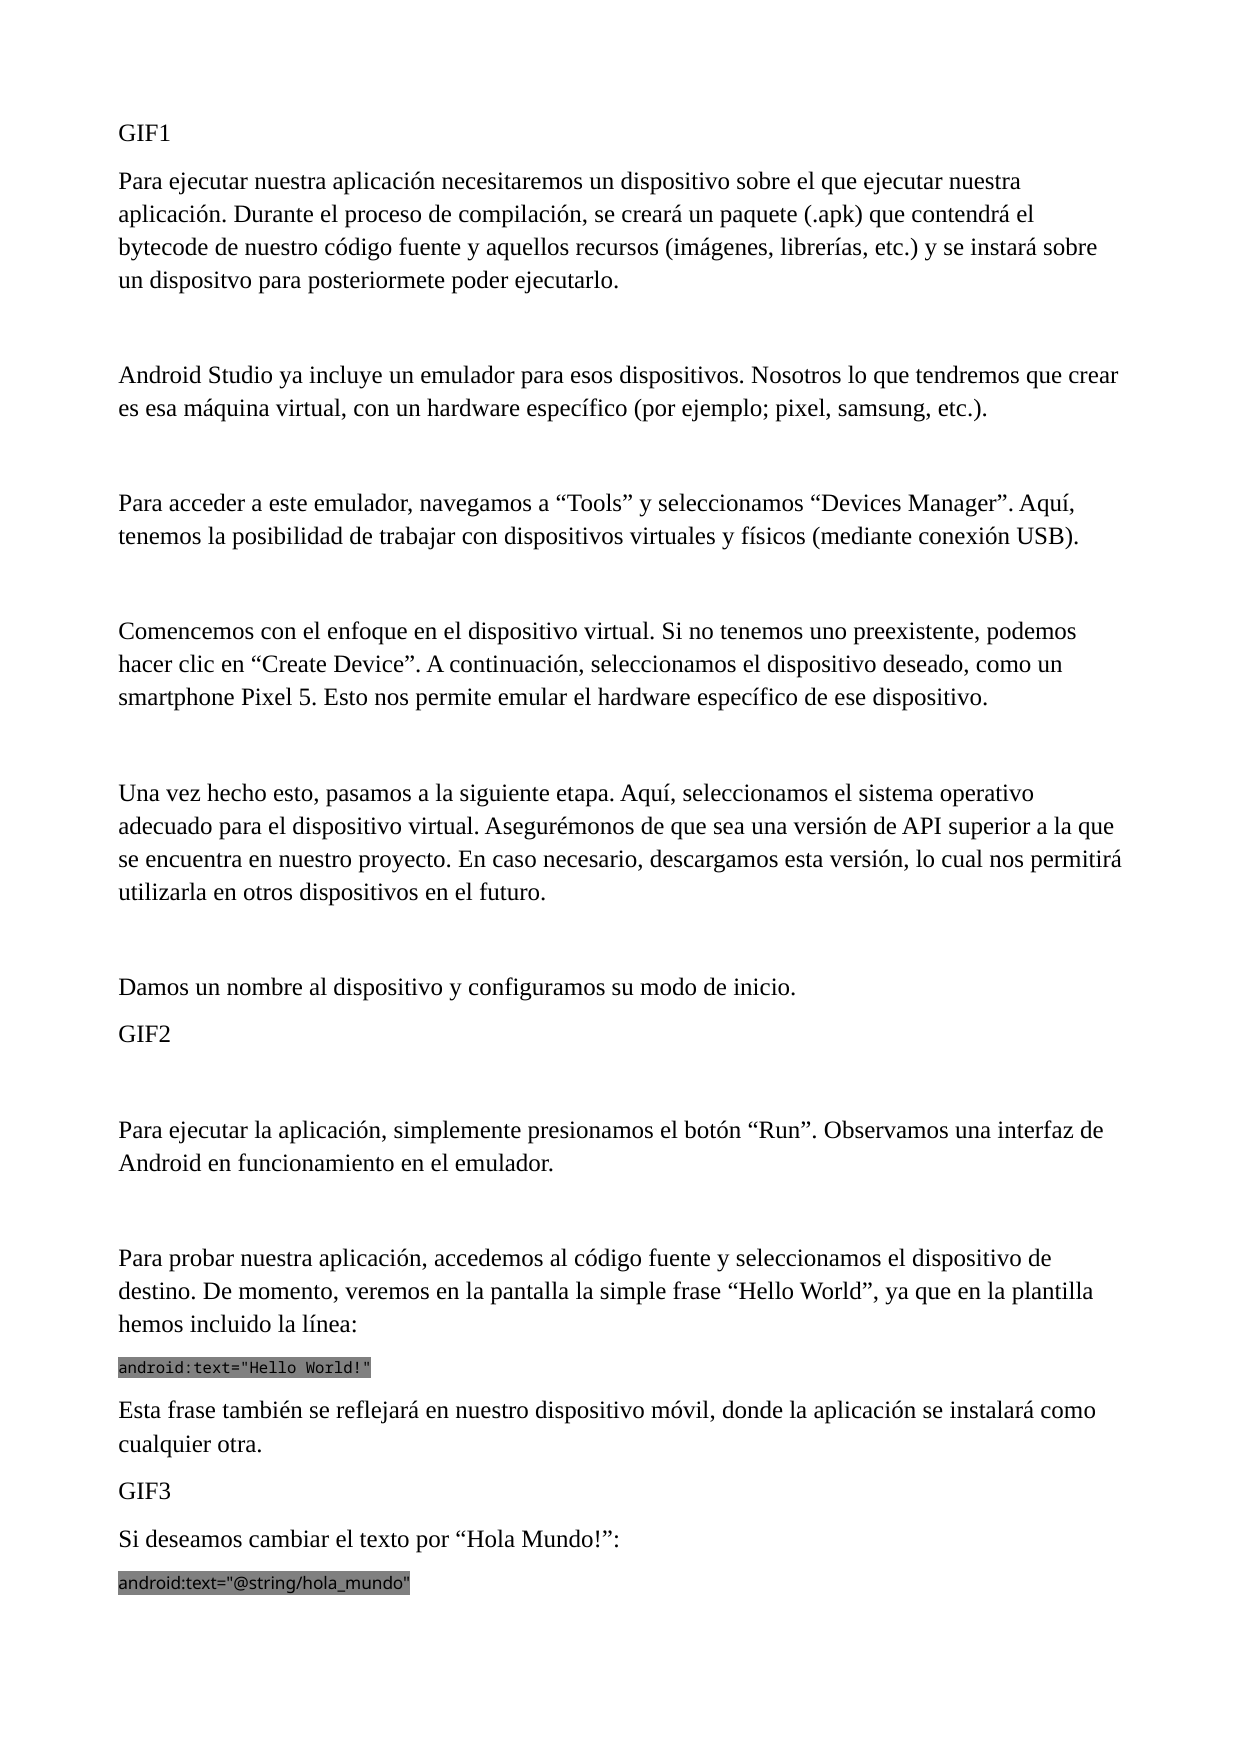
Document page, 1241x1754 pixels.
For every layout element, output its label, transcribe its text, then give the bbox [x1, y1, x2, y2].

text Para probar nuestra aplicación, accedemos al código fuente y seleccionamos el dispositivo de destino. De momento, veremos en la pantalla la simple frase “Hello World”, ya que en la plantilla hemos incluido la línea: [118, 1243, 1122, 1338]
text Damos un nombre al dispositivo y configuramos su modo de inicio. [118, 972, 1122, 1001]
text GIF1 [118, 118, 1122, 147]
text Android Studio ya incluye un emulador para esos dispositivos. Nosotros lo que tendremos que crear es esa máquina virtual, con un hardware específico (por ejemplo; pixel, samsung, etc.). [118, 360, 1122, 422]
text GIF2 [118, 1019, 1122, 1048]
text Para ejecutar nuestra aplicación necesitaremos un dispositivo sobre el que ejecutar nuestra aplicación. Durante el proceso de compilación, se creará un paquete (.apk) que contendrá el bytecode de nuestro código fuente y aquellos recursos (imágenes, librerías, etc.) y se instará sobre un dispositvo para posteriormete poder ejecutarlo. [118, 166, 1122, 293]
text Esta frase también se reflejará en nuestro dispositivo móvil, donde la aplicación se instalará como cualquier otra. [118, 1396, 1122, 1457]
text Para acceder a este emulador, navegamos a “Tools” y seleccionamos “Devices Manager”. Aquí, tenemos la posibilidad de trabajar con dispositivos virtuales y físicos (mediante conexión USB). [118, 488, 1122, 550]
text Para ejecutar la aplicación, simplemente presionamos el botón “Run”. Observamos una interfaz de Android en funcionamiento en el emulador. [118, 1115, 1122, 1177]
text android:text="@string/hola_mundo" [118, 1571, 1122, 1595]
text Una vez hecho esto, pasamos a la siguiente etapa. Aquí, seleccionamos el sistema operativo adecuado para el dispositivo virtual. Asegurémonos de que sea una versión de API superior a la que se encuentra en nuestro proyecto. En caso necesario, descargamos esta versión, lo cual nos permitirá utilizarla en otros dispositivos en el futuro. [118, 778, 1122, 906]
text GIF3 [118, 1476, 1122, 1505]
text android:text="Hello World!" [118, 1357, 1122, 1378]
text Si deseamos cambiar el texto por “Hola Mundo!”: [118, 1524, 1122, 1553]
text Comencemos con el enfoque en el dispositivo virtual. Si no tenemos uno preexistente, podemos hacer clic en “Create Device”. A continuación, seleccionamos el dispositivo deseado, como un smartphone Pixel 5. Esto nos permite emular el hardware específico de ese dispositivo. [118, 616, 1122, 711]
